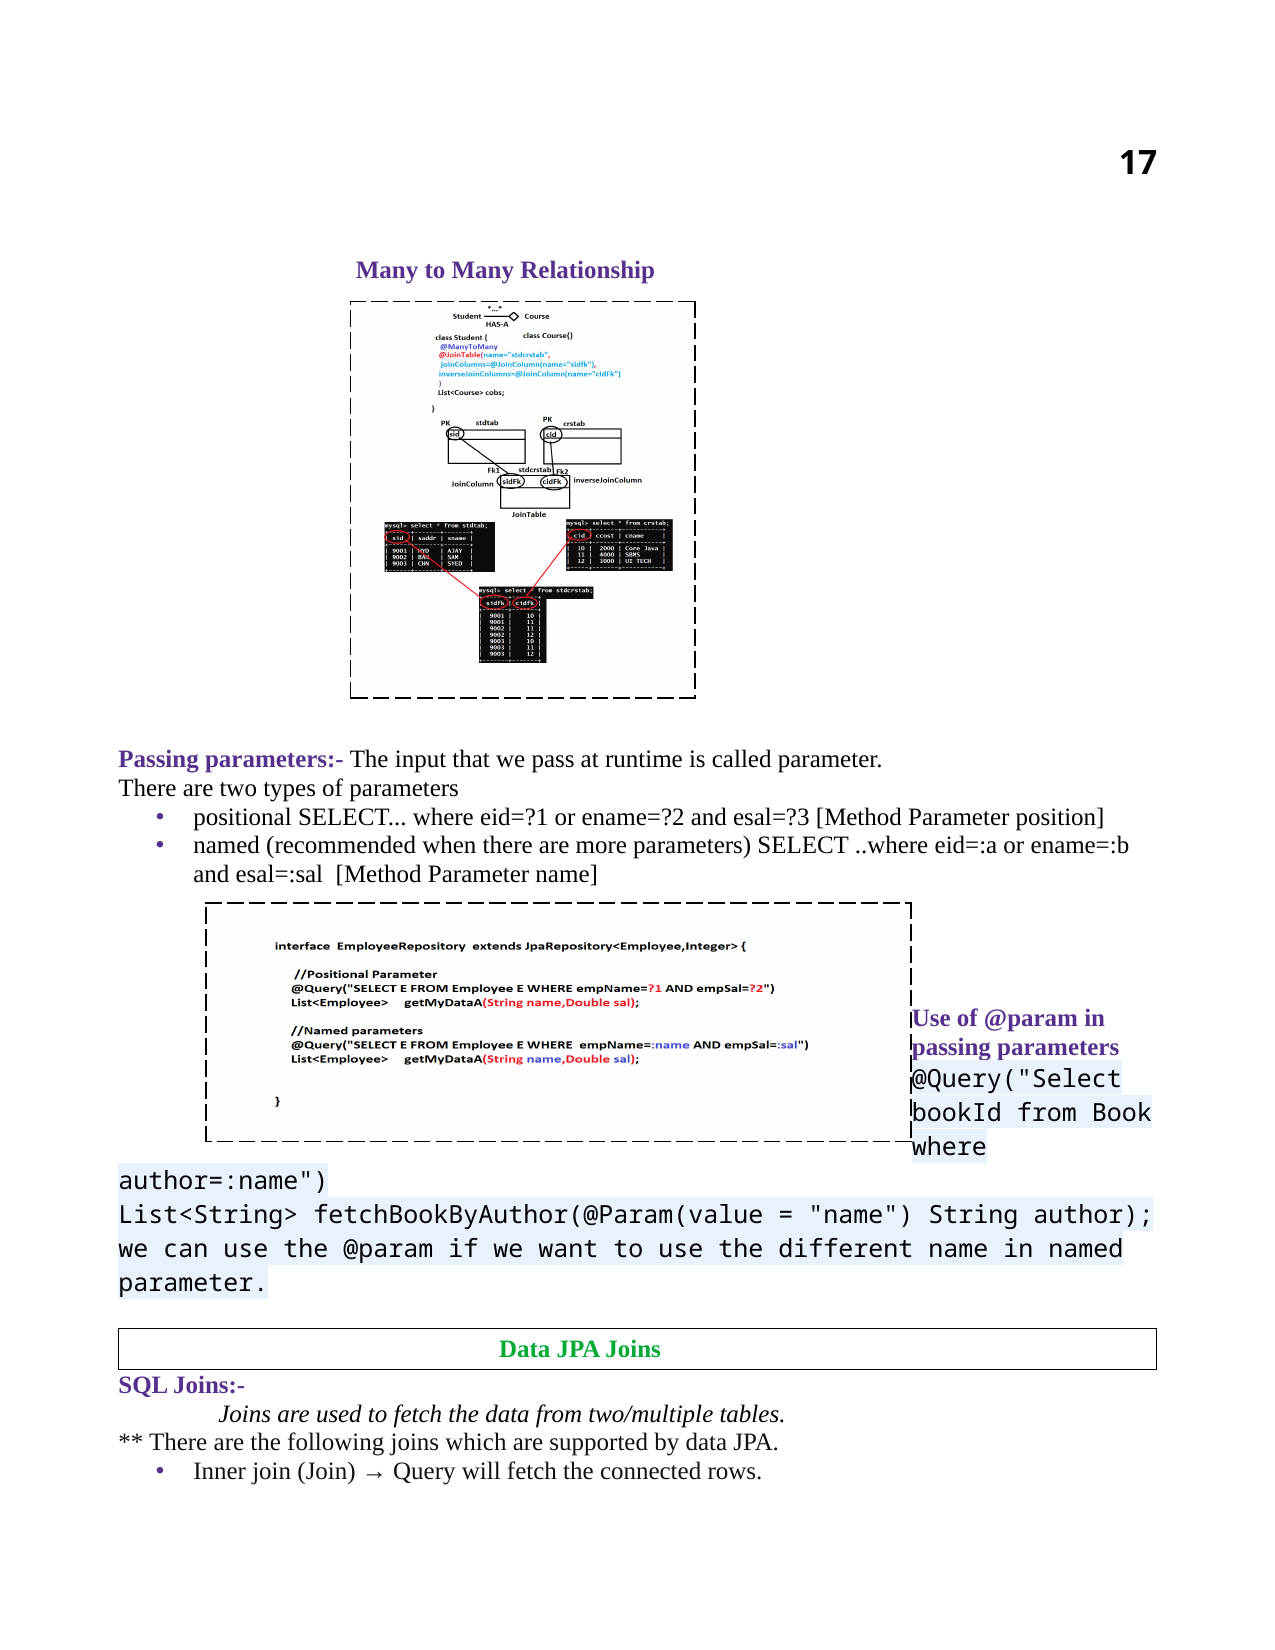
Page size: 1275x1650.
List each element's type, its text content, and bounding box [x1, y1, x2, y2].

text Use of @param in passing parameters [912, 974, 1157, 1060]
text There are two types of parameters [118, 773, 1157, 802]
text SQL Joins:- [118, 1370, 1157, 1399]
text [118, 974, 205, 1060]
text ** There are the following joins which are supported by data JPA. [118, 1427, 1157, 1456]
list positional SELECT... where eid=?1 or ename=?2 and esal=?3 [Method Parameter position] [156, 802, 1157, 830]
list named (recommended when there are more parameters) SELECT ..where eid=:a or ename=:b and esal=:sal [Method Parameter name] [156, 830, 1157, 888]
text Many to Many Relationship [118, 255, 1157, 284]
text Joins are used to fetch the data from two/multiple tables. [118, 1399, 1157, 1427]
text we can use the @param if we want to use the different name in named parameter. [118, 1231, 1157, 1299]
picture [209, 906, 908, 1138]
list Inner join (Join) → Query will fetch the connected rows. [156, 1456, 1157, 1485]
text @Query("Select bookId from Book where author=:name") [118, 1060, 1157, 1197]
text Passing parameters:- The input that we pass at runtime is called parameter. [118, 744, 1157, 773]
table_header Data JPA Joins [119, 1329, 1156, 1369]
text List<String> fetchBookByAuthor(@Param(value = "name") String author); [118, 1197, 1157, 1231]
picture [354, 305, 692, 695]
